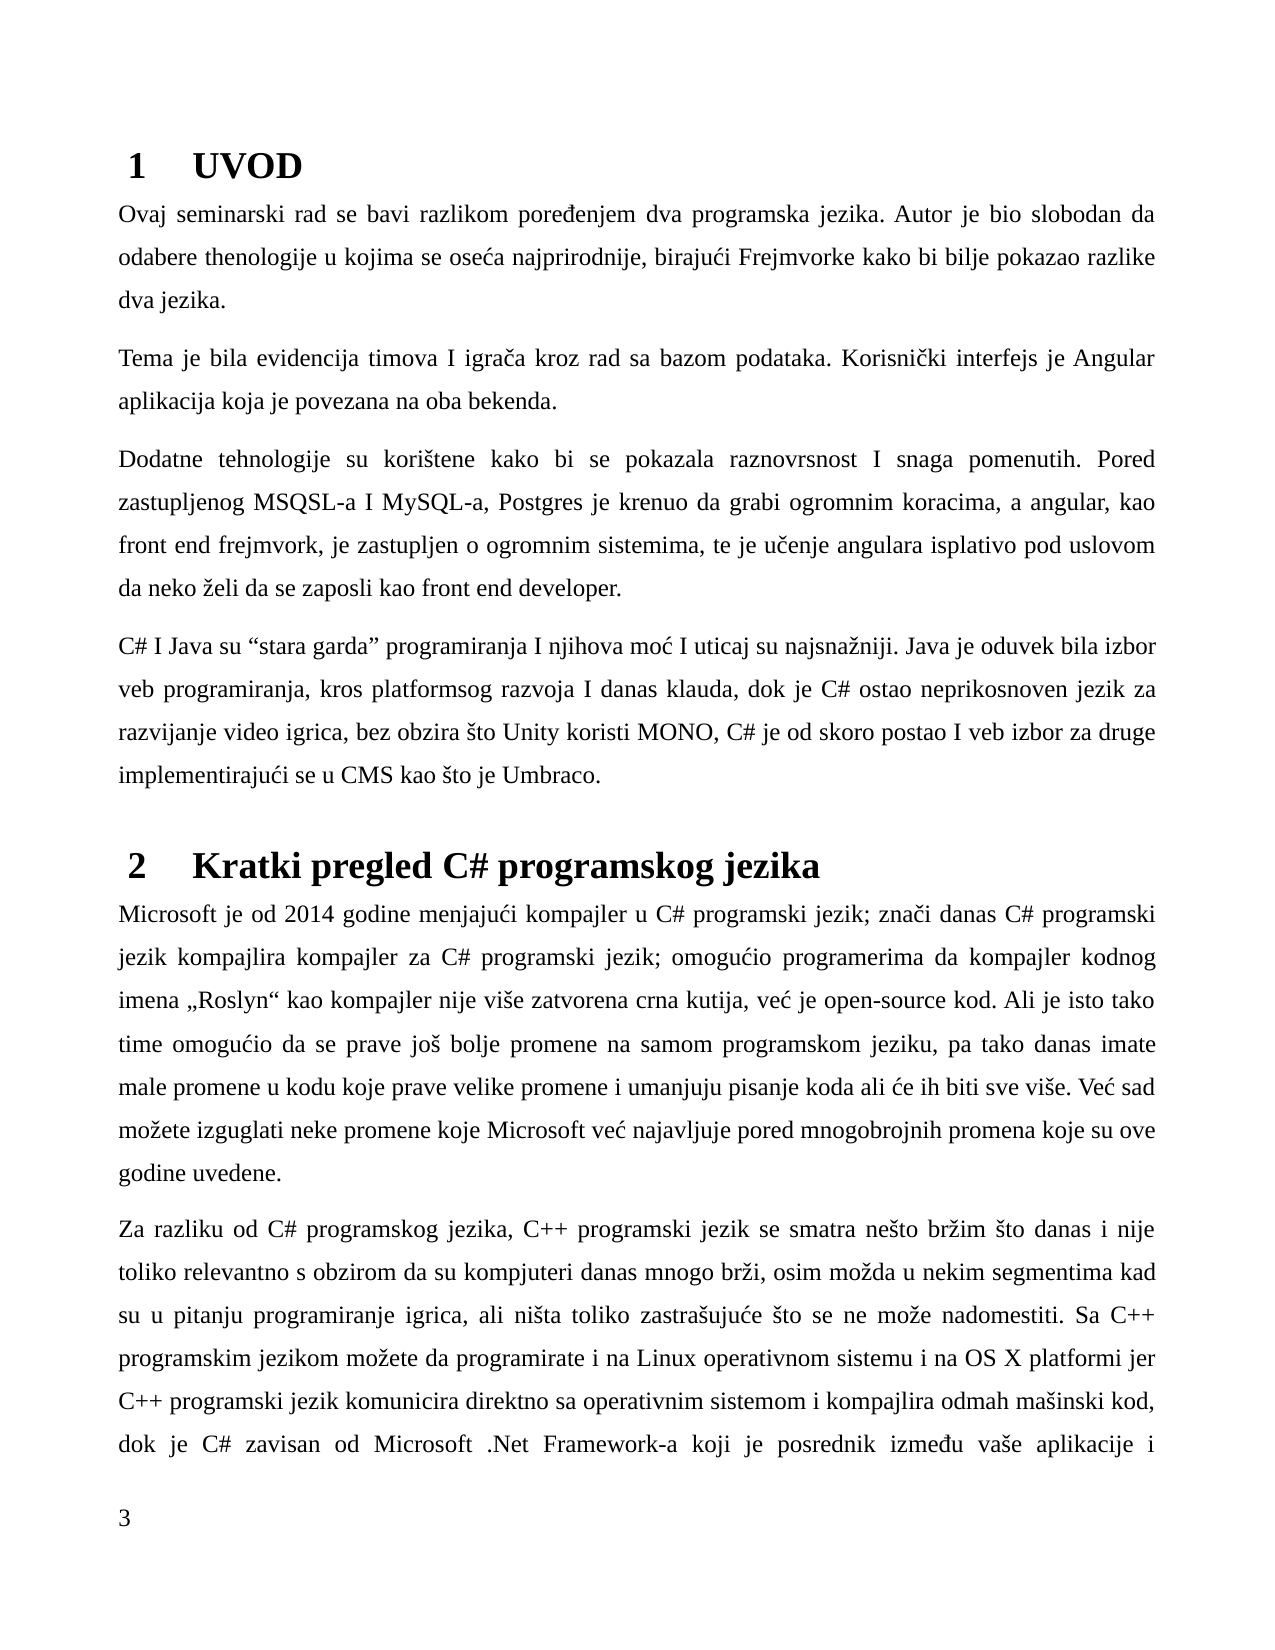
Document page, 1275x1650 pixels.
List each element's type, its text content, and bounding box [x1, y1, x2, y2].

text Tema je bila evidencija timova I igrača kroz rad sa bazom podataka. Korisnički interfejs je Angular aplikacija koja je povezana na oba bekenda. [118, 343, 1157, 415]
subtitle Kratki pregled C# programskog jezika [118, 843, 1157, 887]
subtitle UVOD [118, 143, 1157, 187]
text Dodatne tehnologije su korištene kako bi se pokazala raznovrsnost I snaga pomenutih. Pored zastupljenog MSQSL-a I MySQL-a, Postgres je krenuo da grabi ogromnim koracima, a angular, kao front end frejmvork, je zastupljen o ogromnim sistemima, te je učenje angulara isplativo pod uslovom da neko želi da se zaposli kao front end developer. [118, 444, 1157, 602]
text Za razliku od C# programskog jezika, C++ programski jezik se smatra nešto bržim što danas i nije toliko relevantno s obzirom da su kompjuteri danas mnogo brži, osim možda u nekim segmentima kad su u pitanju programiranje igrica, ali ništa toliko zastrašujuće što se ne može nadomestiti. Sa C++ programskim jezikom možete da programirate i na Linux operativnom sistemu i na OS X platformi jer C++ programski jezik komunicira direktno sa operativnim sistemom i kompajlira odmah mašinski kod, dok je C# zavisan od Microsoft .Net Framework-a koji je posrednik između vaše aplikacije i [118, 1214, 1157, 1458]
text C# I Java su “stara garda” programiranja I njihova moć I uticaj su najsnažniji. Java je oduvek bila izbor veb programiranja, kros platformsog razvoja I danas klauda, dok je C# ostao neprikosnoven jezik za razvijanje video igrica, bez obzira što Unity koristi MONO, C# je od skoro postao I veb izbor za druge implementirajući se u CMS kao što je Umbraco. [118, 631, 1157, 789]
text Microsoft je od 2014 godine menjajući kompajler u C# programski jezik; znači danas C# programski jezik kompajlira kompajler za C# programski jezik; omogućio programerima da kompajler kodnog imena „Roslyn“ kao kompajler nije više zatvorena crna kutija, već je open-source kod. Ali je isto tako time omogućio da se prave još bolje promene na samom programskom jeziku, pa tako danas imate male promene u kodu koje prave velike promene i umanjuju pisanje koda ali će ih biti sve više. Već sad možete izguglati neke promene koje Microsoft već najavljuje pored mnogobrojnih promena koje su ove godine uvedene. [118, 899, 1157, 1187]
text Ovaj seminarski rad se bavi razlikom poređenjem dva programska jezika. Autor je bio slobodan da odabere thenologije u kojima se oseća najprirodnije, birajući Frejmvorke kako bi bilje pokazao razlike dva jezika. [118, 199, 1157, 314]
